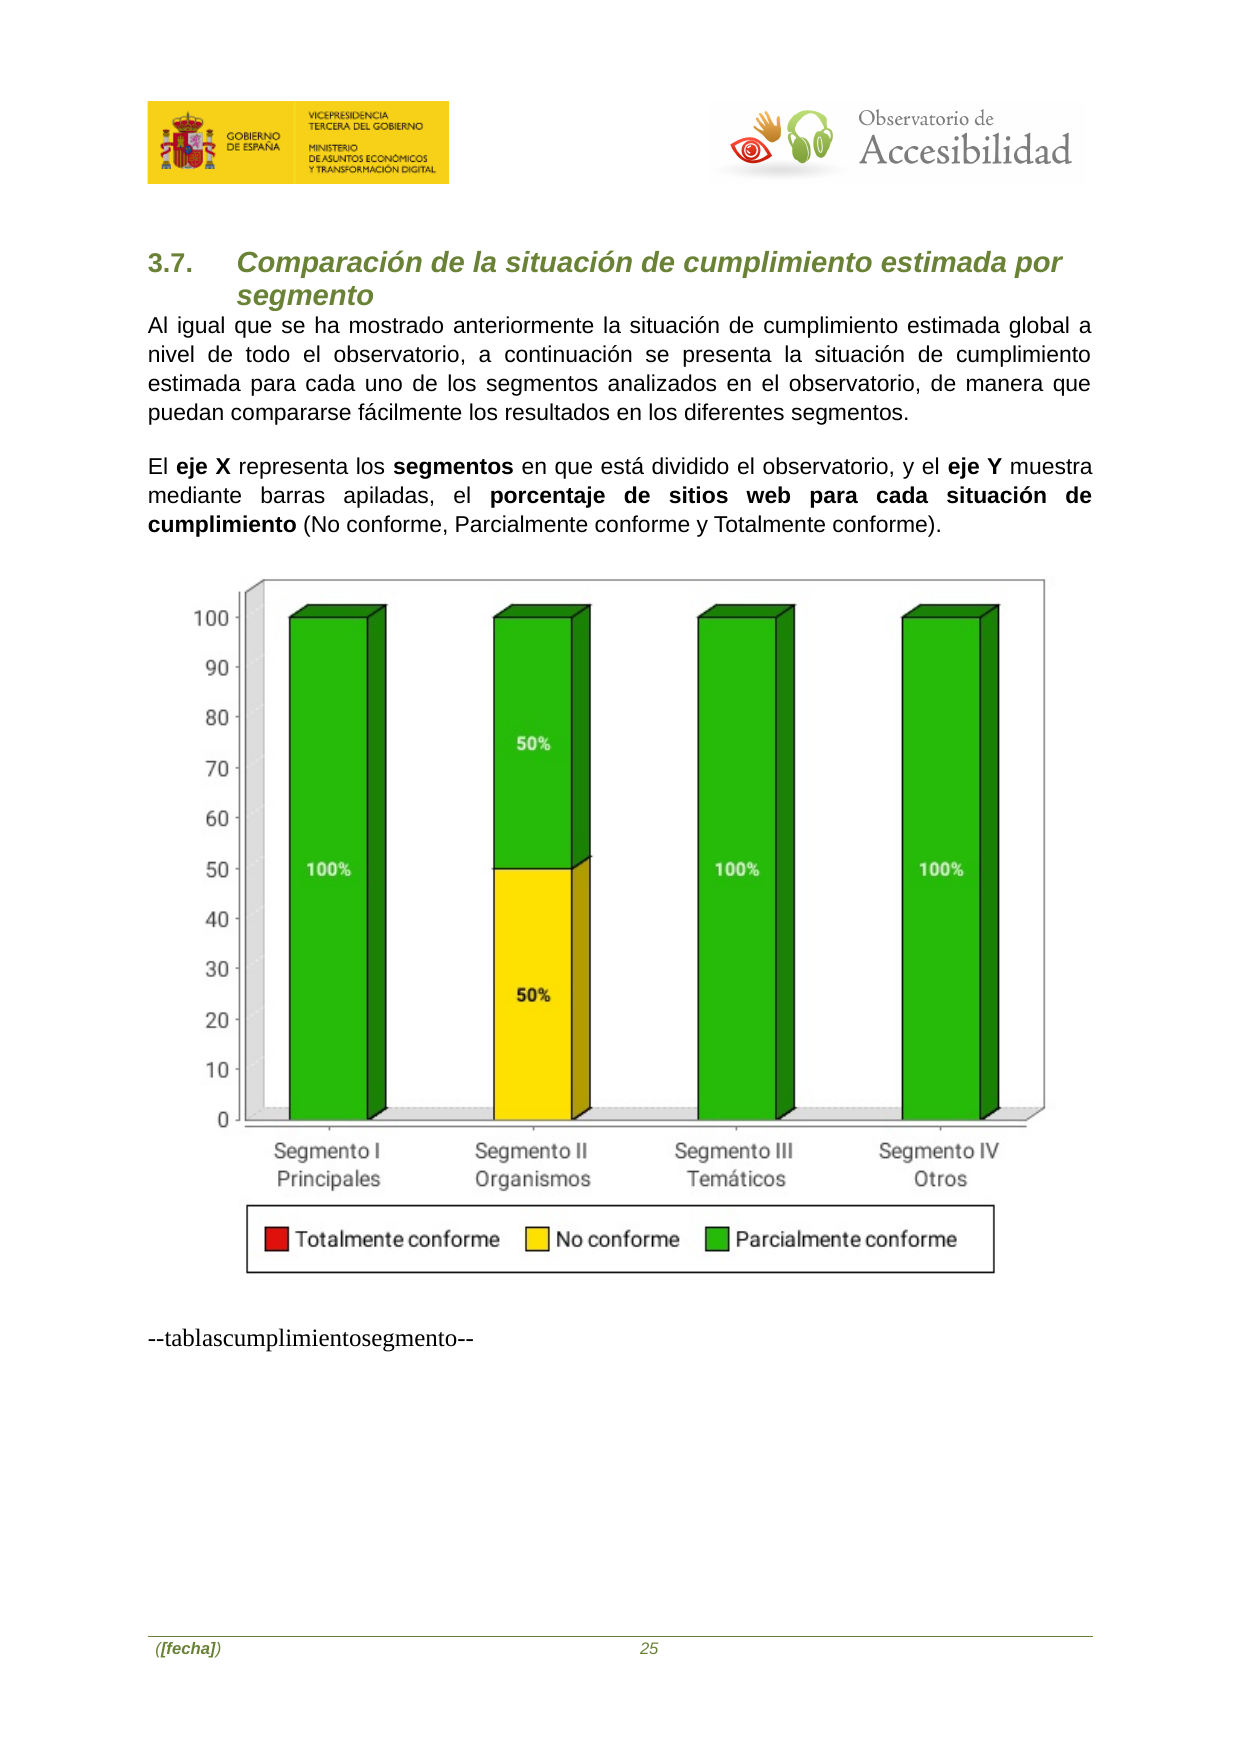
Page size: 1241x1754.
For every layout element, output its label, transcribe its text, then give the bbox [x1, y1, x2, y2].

picture [178, 564, 1062, 1275]
text --tablascumplimientosegmento-- [148, 1323, 1092, 1352]
text El eje X representa los segmentos en que está dividido el observatorio, y el eje Y muestra mediante barras apiladas, el porcentaje de sitios web para cada situación de cumplimiento (No conforme, Parcialmente conforme y Totalmente conforme). [148, 453, 1092, 537]
text Al igual que se ha mostrado anteriormente la situación de cumplimiento estimada global a nivel de todo el observatorio, a continuación se presenta la situación de cumplimiento estimada para cada uno de los segmentos analizados en el observatorio, de manera que puedan compararse fácilmente los resultados en los diferentes segmentos. [148, 312, 1092, 425]
subtitle Comparación de la situación de cumplimiento estimada por segmento [148, 245, 1092, 312]
picture [710, 101, 1086, 184]
picture [147, 101, 450, 184]
